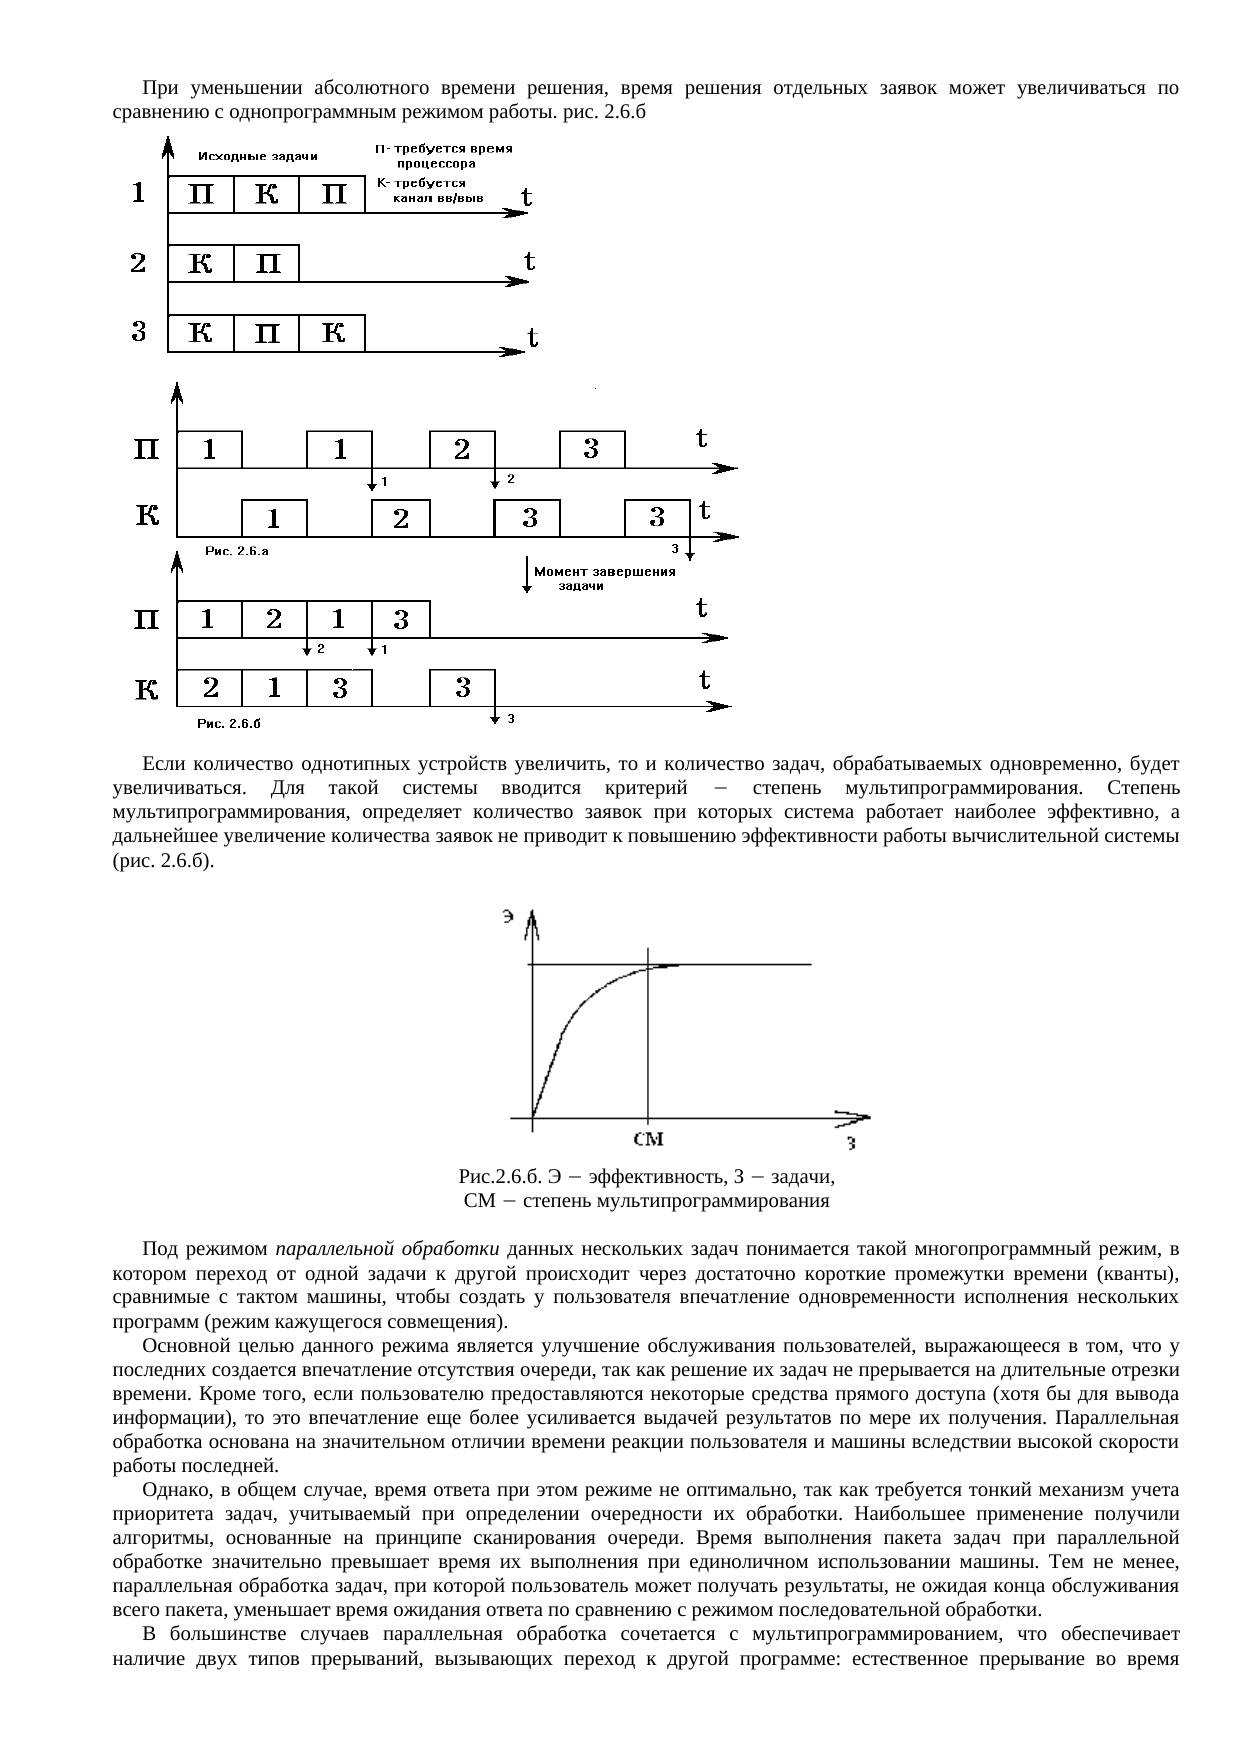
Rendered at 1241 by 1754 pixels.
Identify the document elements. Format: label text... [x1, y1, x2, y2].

text Рис.2.6.б. Э  эффективность, З  задачи, [112, 1164, 1181, 1188]
text Основной целью данного режима является улучшение обслуживания пользователей, выражающееся в том, что у последних создается впечатление отсутствия очереди, так как решение их задач не прерывается на длительные отрезки времени. Кроме того, если пользователю предоставляются некоторые средства прямого доступа (хотя бы для вывода информации), то это впечатление еще более усиливается выдачей результатов по мере их получения. Параллельная обработка основана на значительном отличии времени реакции пользователя и машины вследствии высокой скорости работы последней. [112, 1333, 1181, 1477]
text Под режимом параллельной обработки данных нескольких задач понимается такой многопрограммный режим, в котором переход от одной задачи к другой происходит через достаточно короткие промежутки времени (кванты), сравнимые с тактом машины, чтобы создать у пользователя впечатление одновременности исполнения нескольких программ (режим кажущегося совмещения). [112, 1236, 1181, 1333]
text Однако, в общем случае, время ответа при этом режиме не оптимально, так как требуется тонкий механизм учета приоритета задач, учитываемый при определении очередности их обработки. Наибольшее применение получили алгоритмы, основанные на принципе сканирования очереди. Время выполнения пакета задач при параллельной обработке значительно превышает время их выполнения при единоличном использовании машины. Тем не менее, параллельная обработка задач, при которой пользователь может получать результаты, не ожидая конца обслуживания всего пакета, уменьшает время ожидания ответа по сравнению с режимом последовательной обработки. [112, 1477, 1181, 1621]
text В большинстве случаев параллельная обработка сочетается с мультипрограммированием, что обеспечивает наличие двух типов прерываний, вызывающих переход к другой программе: естественное прерывание во время [112, 1621, 1181, 1669]
text Если количество однотипных устройств увеличить, то и количество задач, обрабатываемых одновременно, будет увеличиваться. Для такой системы вводится критерий  степень мультипрограммирования. Степень мультипрограммирования, определяет количество заявок при которых система работает наиболее эффективно, а дальнейшее увеличение количества заявок не приводит к повышению эффективности работы вычислительной системы (рис. 2.6.б). [112, 751, 1181, 872]
text СМ  степень мультипрограммирования [112, 1188, 1181, 1212]
text При уменьшении абсолютного времени решения, время решения отдельных заявок может увеличиваться по сравнению с однопрограммным режимом работы. рис. 2.6.б [112, 75, 1181, 123]
